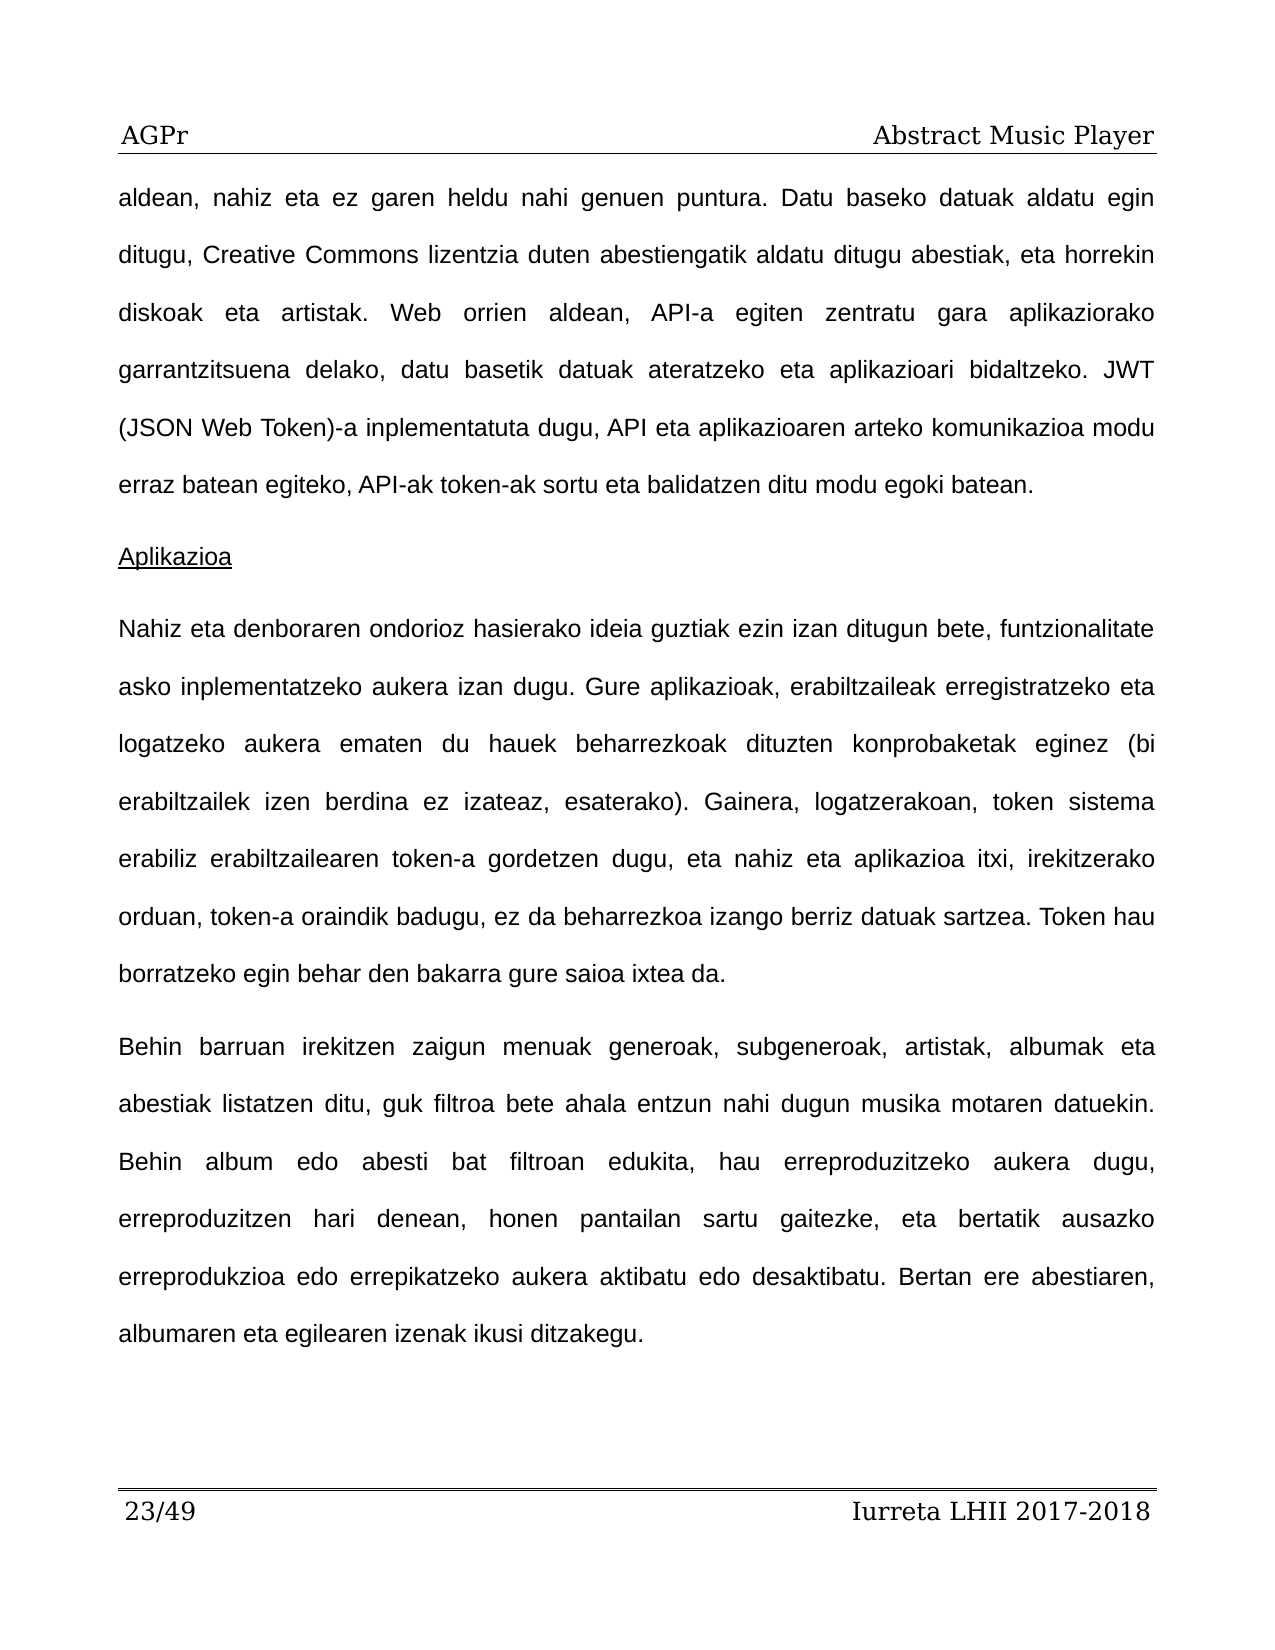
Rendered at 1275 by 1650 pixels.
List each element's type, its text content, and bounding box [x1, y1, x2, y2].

text Nahiz eta denboraren ondorioz hasierako ideia guztiak ezin izan ditugun bete, funtzionalitate asko inplementatzeko aukera izan dugu. Gure aplikazioak, erabiltzaileak erregistratzeko eta logatzeko aukera ematen du hauek beharrezkoak dituzten konprobaketak eginez (bi erabiltzailek izen berdina ez izateaz, esaterako). Gainera, logatzerakoan, token sistema erabiliz erabiltzailearen token-a gordetzen dugu, eta nahiz eta aplikazioa itxi, irekitzerako orduan, token-a oraindik badugu, ez da beharrezkoa izango berriz datuak sartzea. Token hau borratzeko egin behar den bakarra gure saioa ixtea da. [118, 614, 1157, 988]
text Behin barruan irekitzen zaigun menuak generoak, subgeneroak, artistak, albumak eta abestiak listatzen ditu, guk filtroa bete ahala entzun nahi dugun musika motaren datuekin. Behin album edo abesti bat filtroan edukita, hau erreproduzitzeko aukera dugu, erreproduzitzen hari denean, honen pantailan sartu gaitezke, eta bertatik ausazko erreprodukzioa edo errepikatzeko aukera aktibatu edo desaktibatu. Bertan ere abestiaren, albumaren eta egilearen izenak ikusi ditzakegu. [118, 1031, 1157, 1348]
text Aplikazioa [118, 542, 1157, 571]
text aldean, nahiz eta ez garen heldu nahi genuen puntura. Datu baseko datuak aldatu egin ditugu, Creative Commons lizentzia duten abestiengatik aldatu ditugu abestiak, eta horrekin diskoak eta artistak. Web orrien aldean, API-a egiten zentratu gara aplikaziorako garrantzitsuena delako, datu basetik datuak ateratzeko eta aplikazioari bidaltzeko. JWT (JSON Web Token)-a inplementatuta dugu, API eta aplikazioaren arteko komunikazioa modu erraz batean egiteko, API-ak token-ak sortu eta balidatzen ditu modu egoki batean. [118, 183, 1157, 499]
